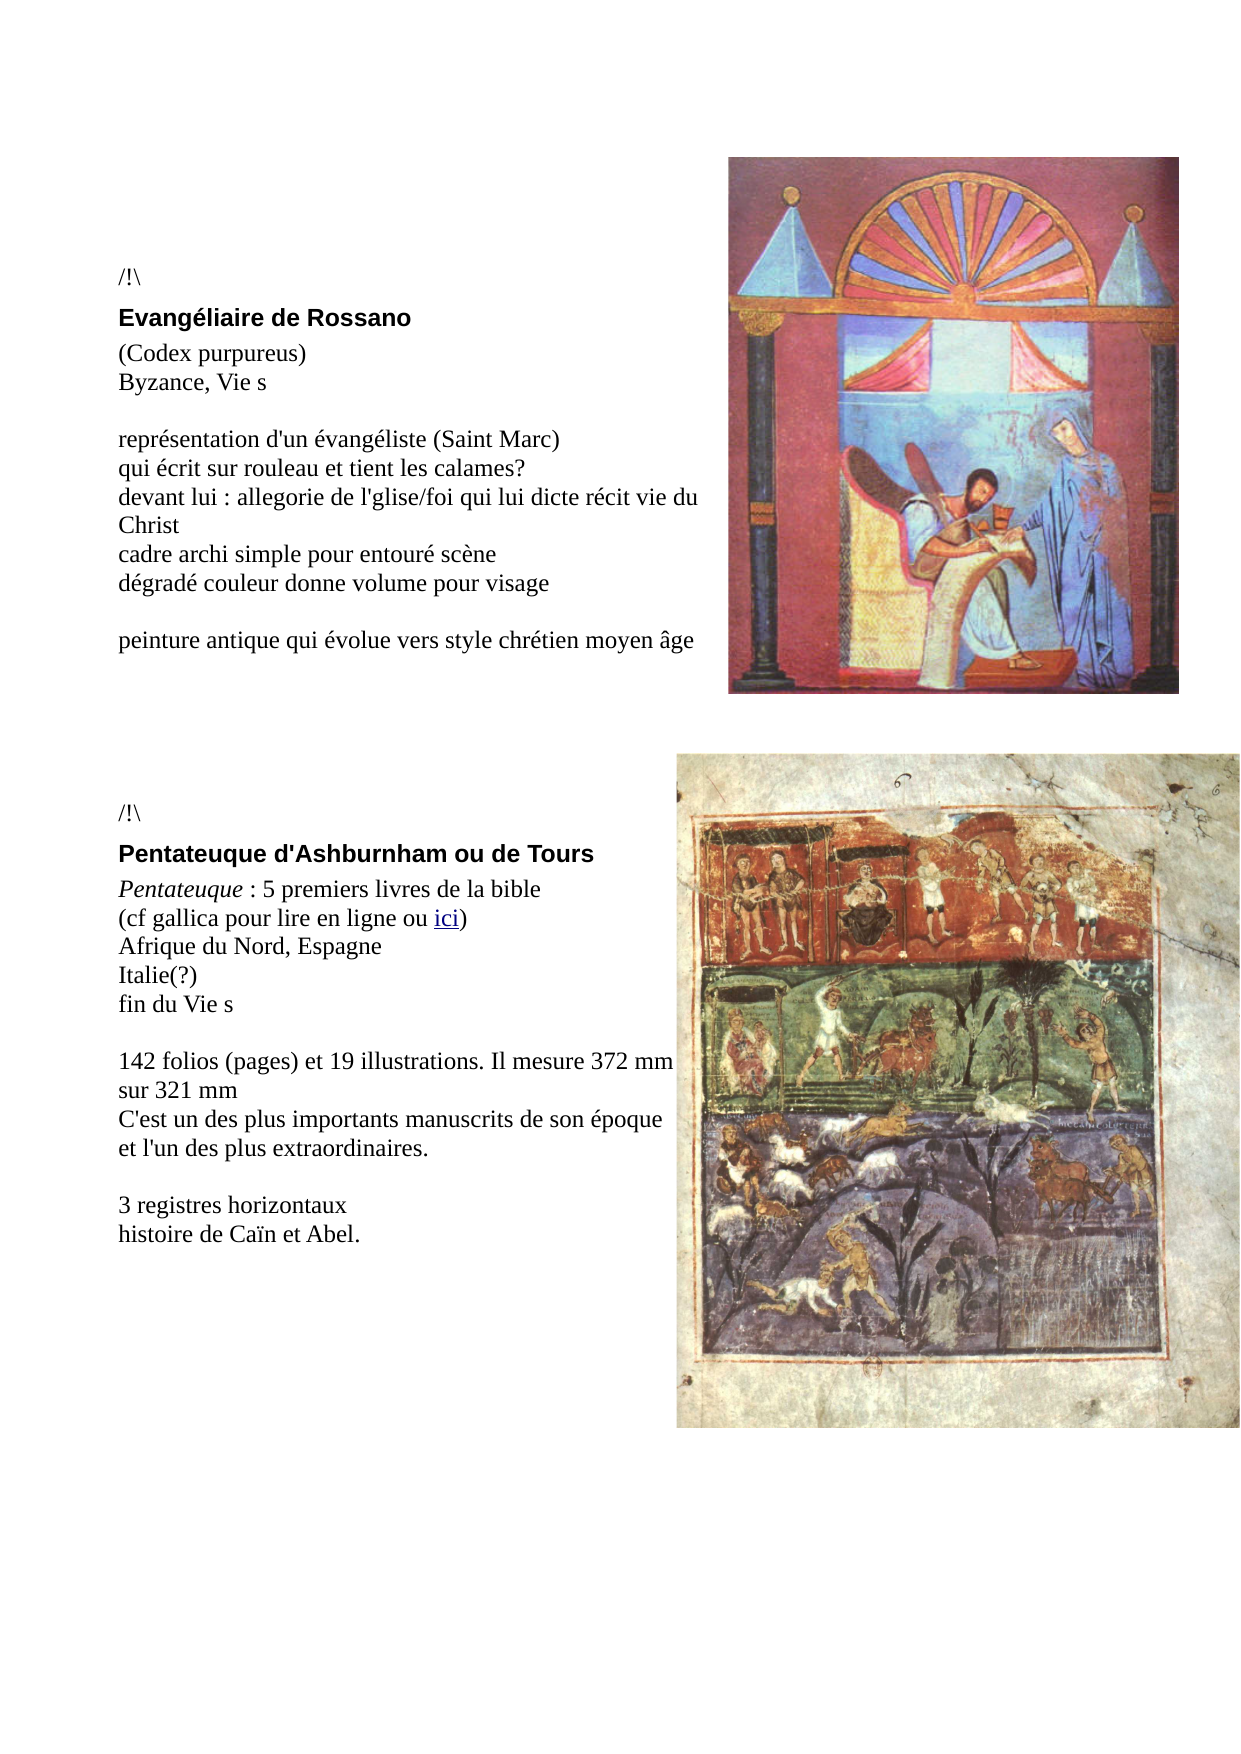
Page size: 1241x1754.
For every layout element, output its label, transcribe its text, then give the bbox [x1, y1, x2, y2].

text peinture antique qui évolue vers style chrétien moyen âge [118, 625, 728, 654]
text représentation d'un évangéliste (Saint Marc) [118, 424, 728, 453]
subtitle Pentateuque d'Ashburnham ou de Tours [118, 839, 676, 868]
text devant lui : allegorie de l'glise/foi qui lui dicte récit vie du Christ [118, 482, 728, 539]
text /!\ [118, 262, 728, 291]
text Byzance, Vie s [118, 367, 728, 395]
text Italie(?) [118, 960, 676, 989]
text fin du Vie s [118, 989, 676, 1018]
picture [728, 157, 1179, 694]
text dégradé couleur donne volume pour visage [118, 568, 728, 597]
picture [676, 753, 1240, 1428]
text /!\ [118, 798, 676, 827]
text Pentateuque : 5 premiers livres de la bible [118, 874, 676, 903]
text (cf gallica pour lire en ligne ou ici) [118, 903, 676, 931]
text 3 registres horizontaux [118, 1190, 676, 1219]
text histoire de Caïn et Abel. [118, 1219, 676, 1248]
text cadre archi simple pour entouré scène [118, 539, 728, 568]
text (Codex purpureus) [118, 338, 728, 367]
text qui écrit sur rouleau et tient les calames? [118, 453, 728, 482]
text C'est un des plus importants manuscrits de son époque et l'un des plus extraordinaires. [118, 1104, 676, 1161]
text 142 folios (pages) et 19 illustrations. Il mesure 372 mm sur 321 mm [118, 1046, 676, 1104]
subtitle Evangéliaire de Rossano [118, 303, 728, 332]
text Afrique du Nord, Espagne [118, 931, 676, 960]
